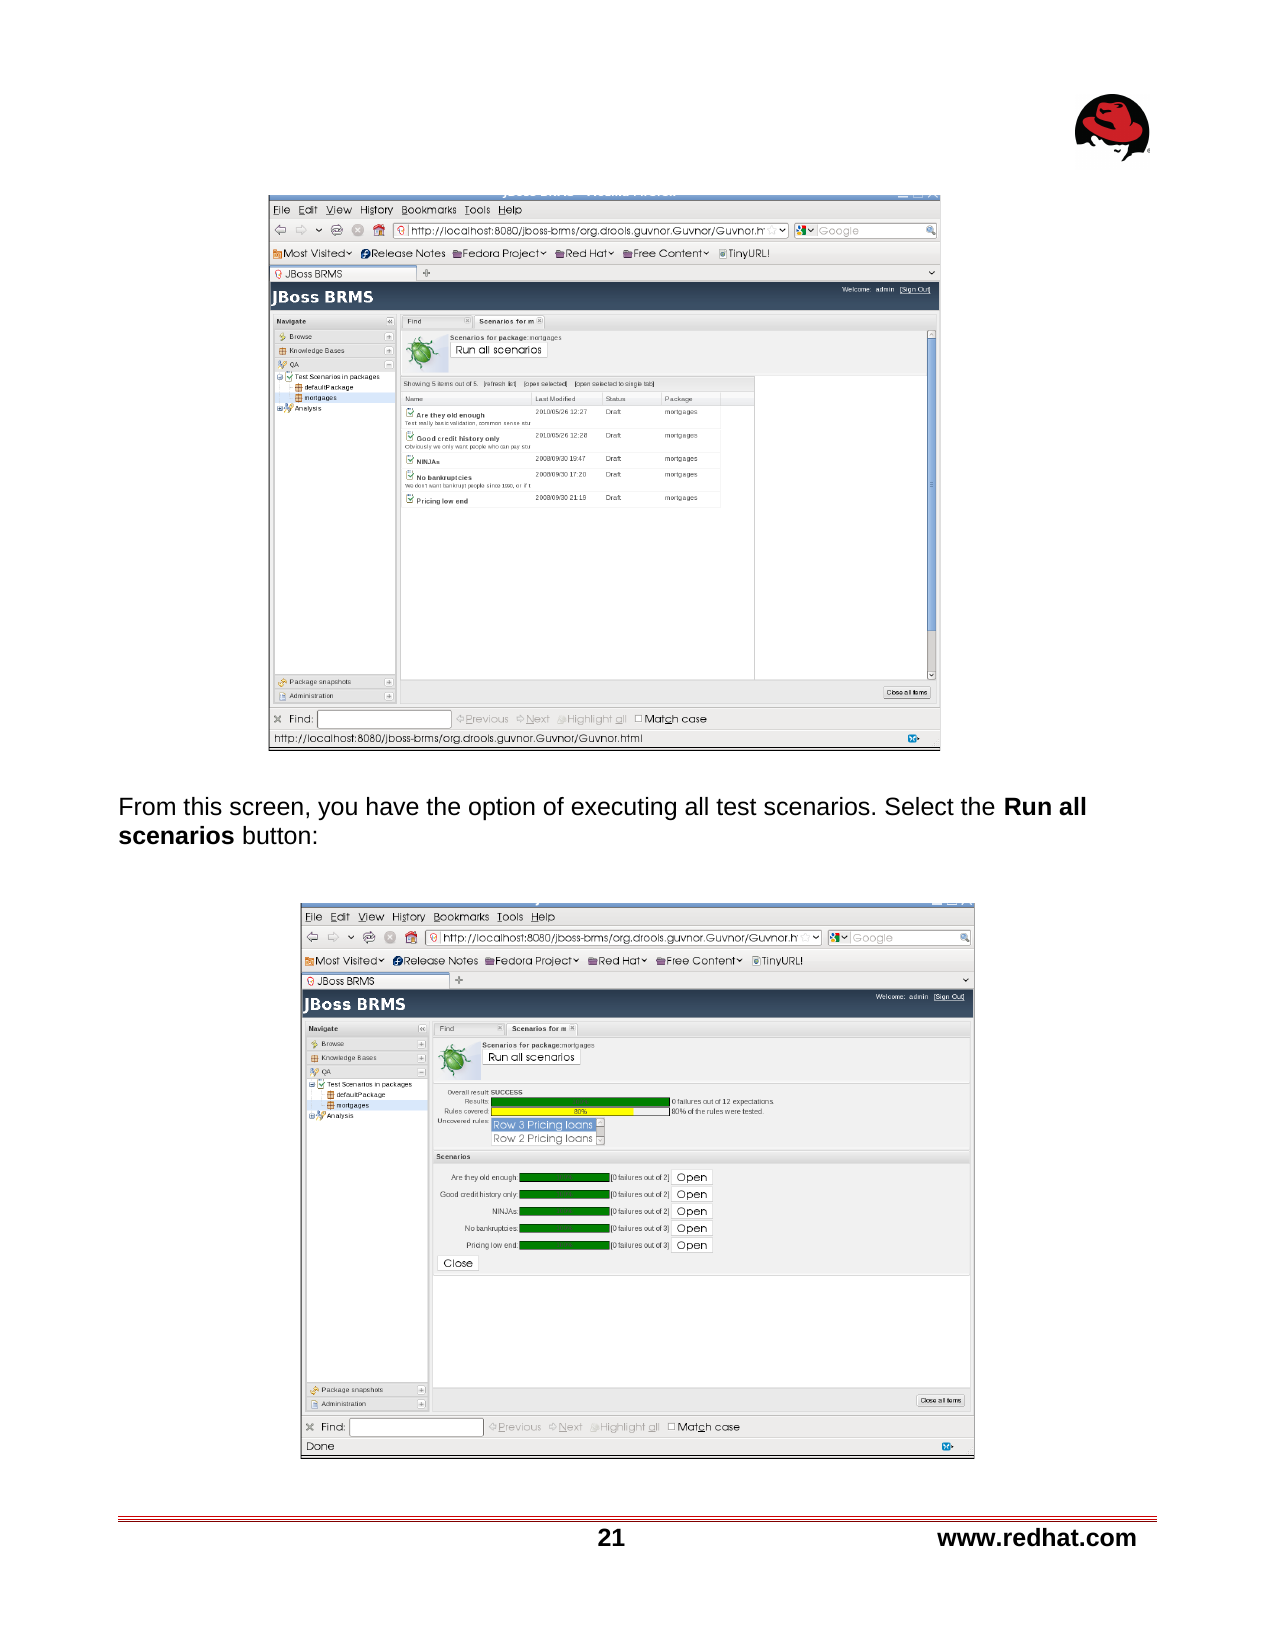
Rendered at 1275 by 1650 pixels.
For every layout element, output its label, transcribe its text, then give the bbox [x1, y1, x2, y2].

picture [300, 903, 975, 1459]
picture [268, 195, 941, 751]
picture [1075, 94, 1150, 170]
text From this screen, you have the option of executing all test scenarios. Select the Run all scenarios button: [118, 792, 1157, 849]
